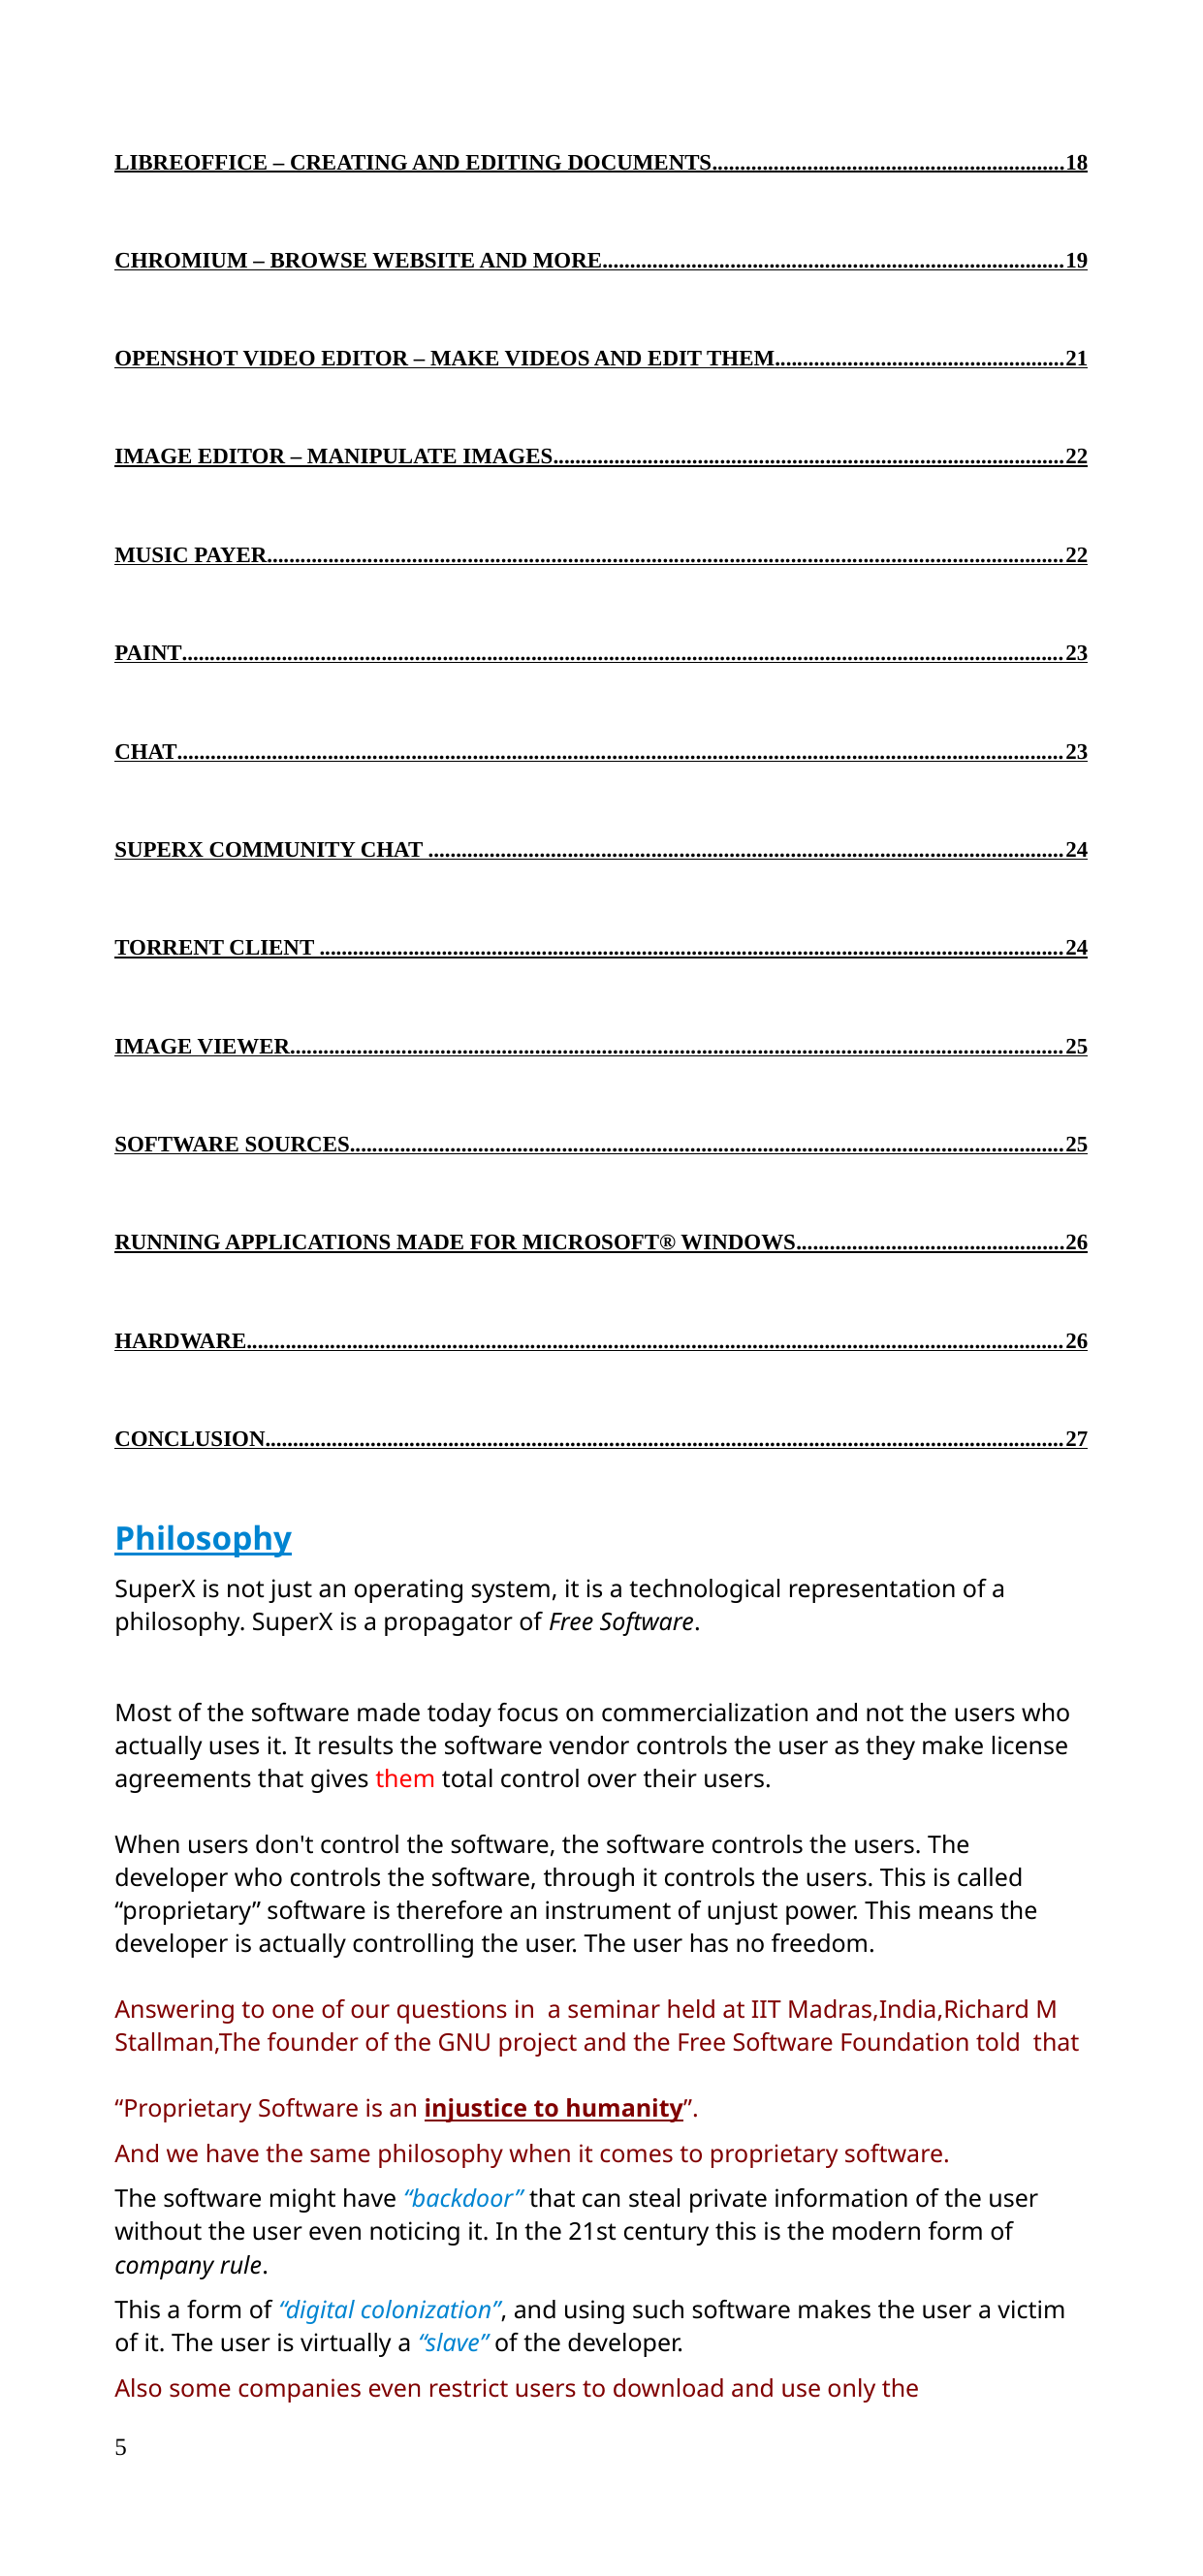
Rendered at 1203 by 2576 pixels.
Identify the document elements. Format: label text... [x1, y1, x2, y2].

text Image Viewer 25 [114, 1033, 1088, 1055]
text Running applications made for Microsoft® Windows 26 [114, 1229, 1088, 1251]
text Image Editor – Manipulate Images 22 [114, 444, 1088, 465]
text Also some companies even restrict users to download and use only the [114, 2371, 1088, 2403]
text SuperX Community Chat 24 [114, 836, 1088, 859]
text LibreOffice – Creating and Editing documents 18 [114, 148, 1088, 171]
text Chat 23 [114, 738, 1088, 761]
text Most of the software made today focus on commercialization and not the users who actually uses it. It results the software vendor controls the user as they make license agreements that gives them total control over their users. [114, 1695, 1088, 1794]
subtitle Philosophy [114, 1516, 1088, 1559]
text Software Sources 25 [114, 1131, 1088, 1153]
text SuperX is not just an operating system, it is a technological representation of a philosophy. SuperX is a propagator of Free Software. [114, 1572, 1088, 1638]
text This a form of “digital colonization”, and using such software makes the user a victim of it. The user is virtually a “slave” of the developer. [114, 2293, 1088, 2359]
text Hardware 26 [114, 1328, 1088, 1350]
text Conclusion 27 [114, 1426, 1088, 1448]
text Chromium – Browse website and more 19 [114, 247, 1088, 269]
text Paint 23 [114, 640, 1088, 662]
text And we have the same philosophy when it comes to proprietary software. [114, 2136, 1088, 2169]
text Torrent Client 24 [114, 934, 1088, 957]
text Music Payer 22 [114, 542, 1088, 564]
text When users don't control the software, the software controls the users. The developer who controls the software, through it controls the users. This is called “proprietary” software is therefore an instrument of unjust power. This means the developer is actually controlling the user. The user has no freedom. Answering to one of our questions in a seminar held at IIT Madras,India,Richard M Stallman,The founder of the GNU project and the Free Software Foundation told that “Proprietary Software is an injustice to humanity”. [114, 1827, 1088, 2124]
text Openshot Video Editor – Make Videos and edit them 21 [114, 345, 1088, 367]
text The software might have “backdoor” that can steal private information of the user without the user even noticing it. In the 21st century this is the modern form of company rule. [114, 2182, 1088, 2280]
